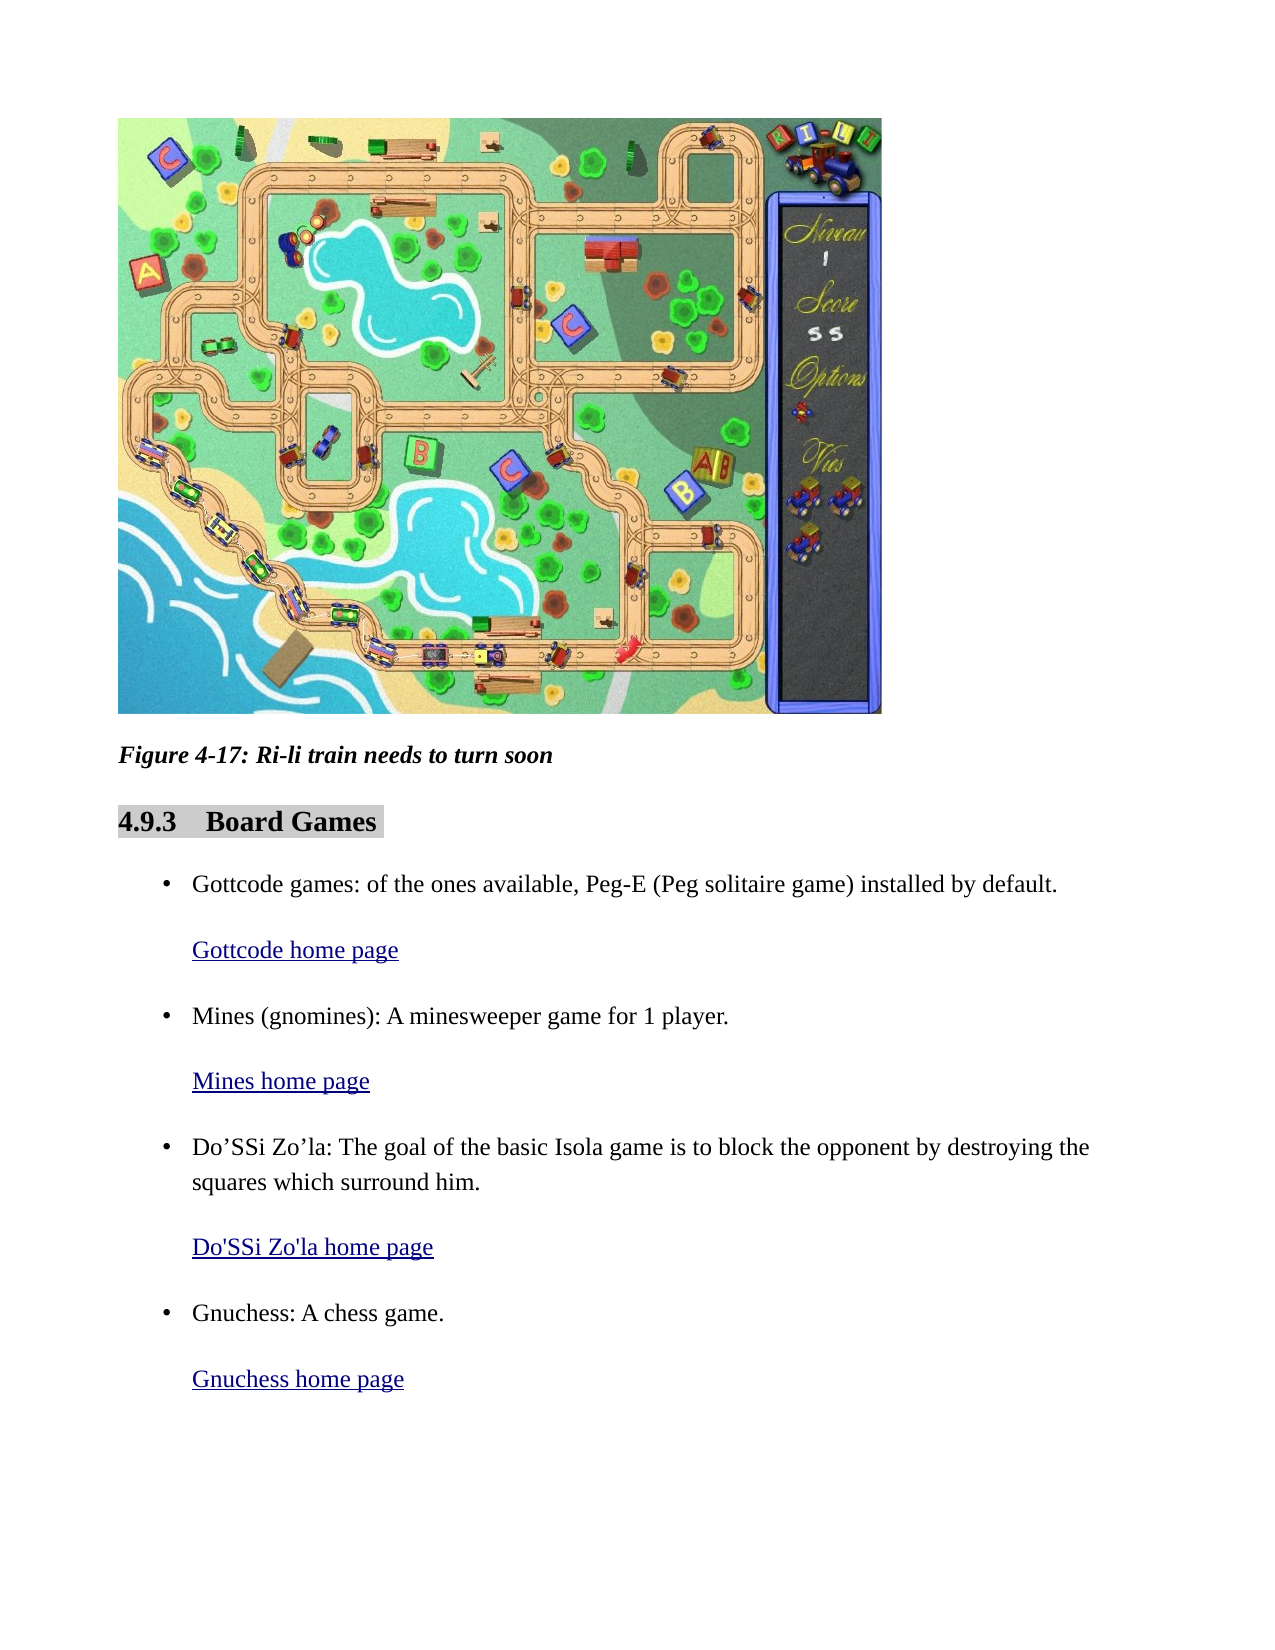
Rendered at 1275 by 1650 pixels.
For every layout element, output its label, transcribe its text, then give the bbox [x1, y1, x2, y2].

list Gottcode games: of the ones available, Peg-E (Peg solitaire game) installed by default. [162, 869, 1157, 898]
list Mines (gnomines): A minesweeper game for 1 player. [162, 1001, 1157, 1029]
text Mines home page [118, 1066, 1157, 1095]
picture [118, 118, 882, 714]
list Do’SSi Zo’la: The goal of the basic Isola game is to block the opponent by destroying the squares which surround him. [162, 1132, 1157, 1195]
text Figure 4-17: Ri-li train needs to turn soon [118, 740, 1157, 768]
subtitle 4.9.3 Board Games [118, 804, 1157, 838]
list Gnuchess: A chess game. [162, 1298, 1157, 1327]
list Gnuchess home page [162, 1364, 1157, 1393]
list Gottcode home page [162, 935, 1157, 964]
list Do'SSi Zo'la home page [162, 1232, 1157, 1261]
